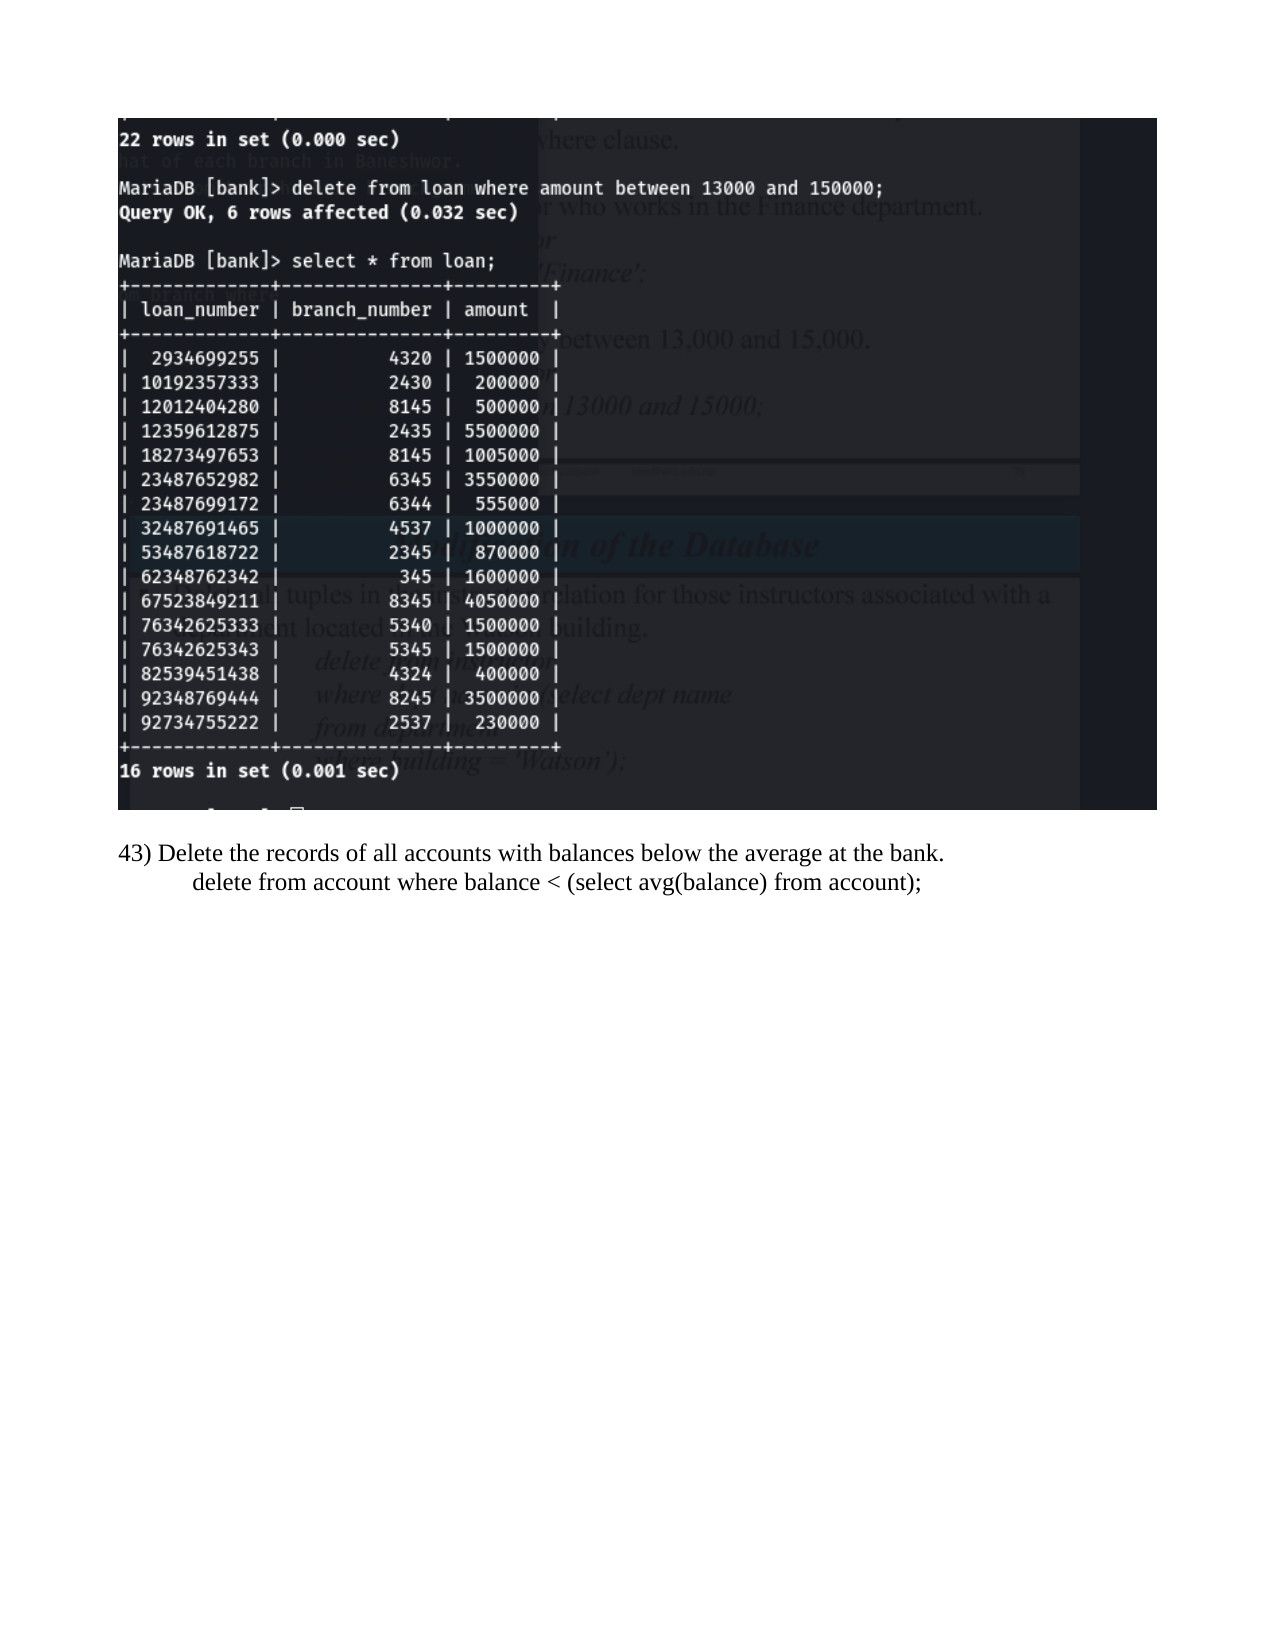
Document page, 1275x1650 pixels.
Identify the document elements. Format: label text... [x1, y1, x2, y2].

text delete from account where balance < (select avg(balance) from account); [118, 867, 1157, 896]
text 43) Delete the records of all accounts with balances below the average at the bank. [118, 838, 1157, 867]
picture [118, 118, 1157, 810]
